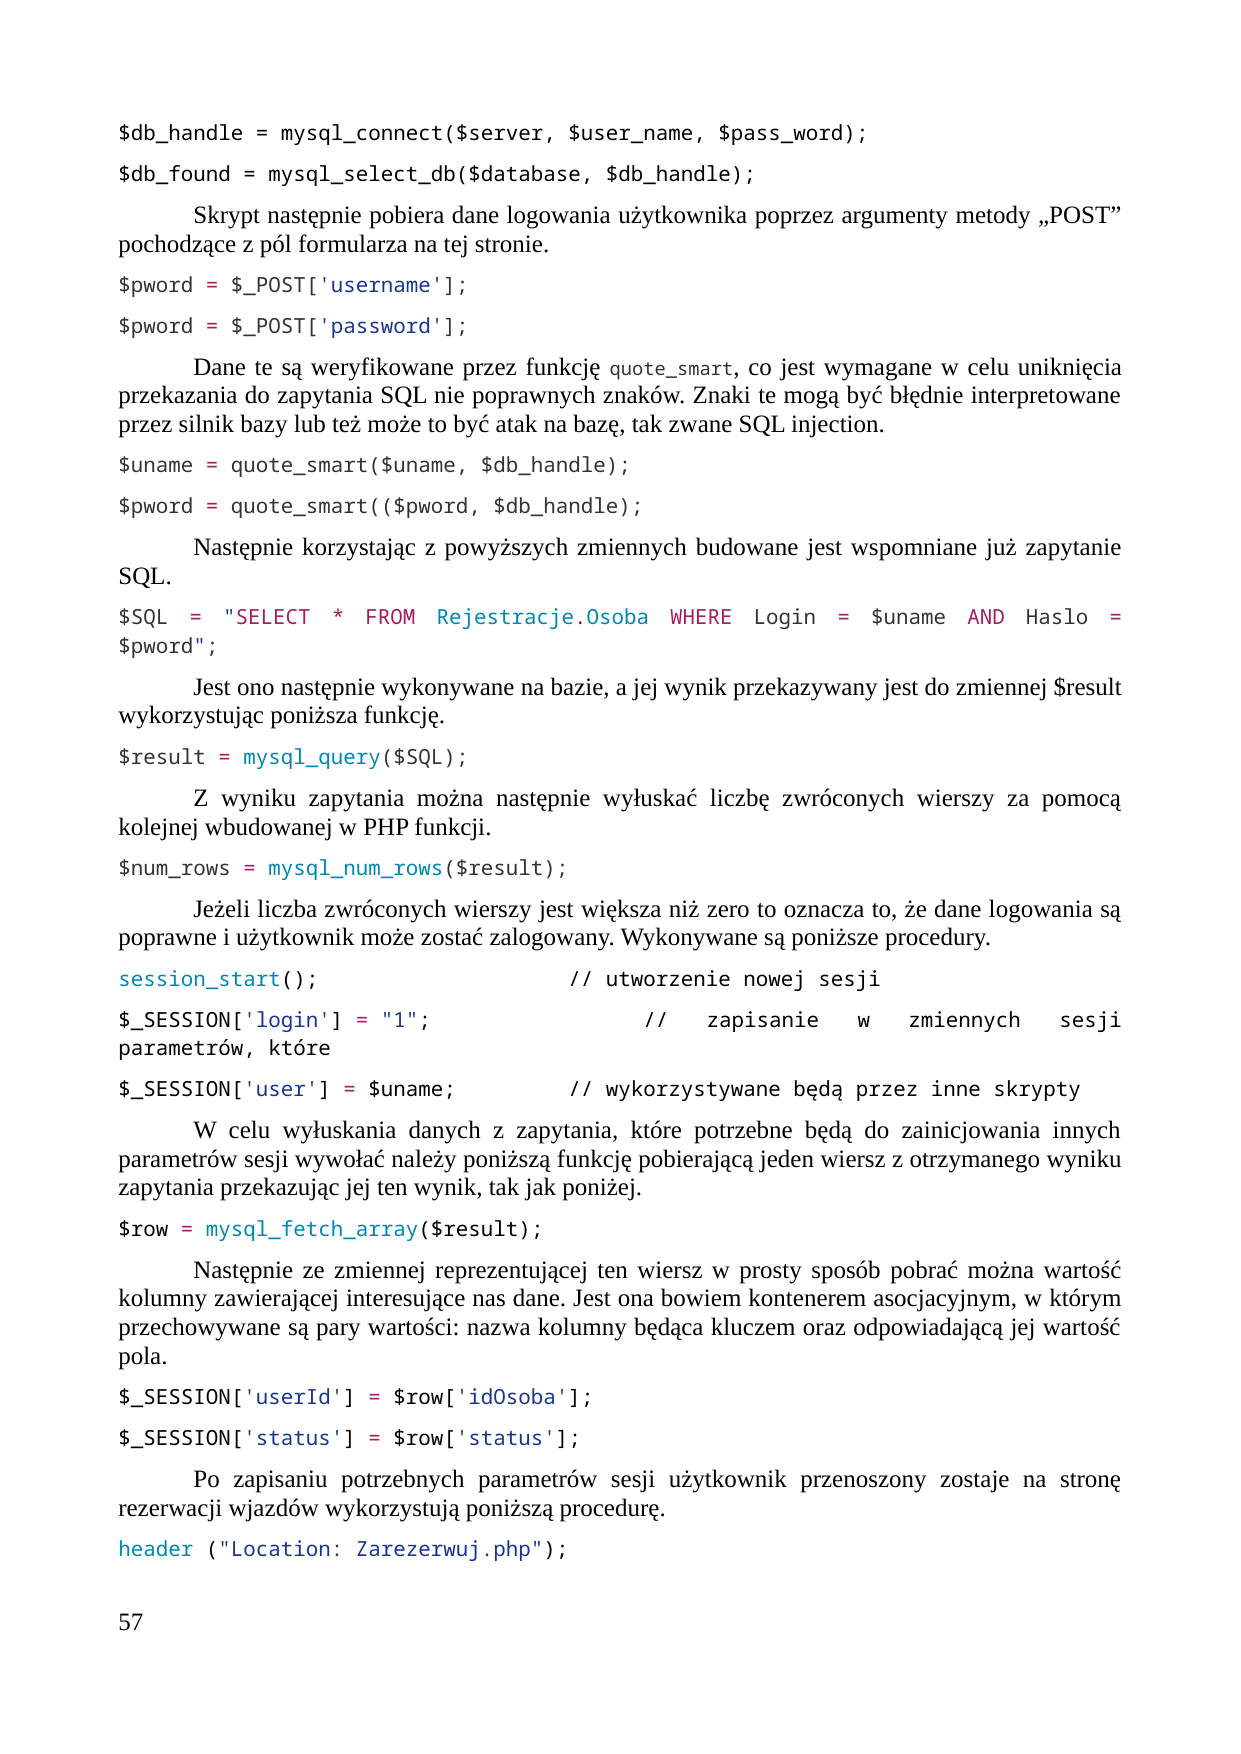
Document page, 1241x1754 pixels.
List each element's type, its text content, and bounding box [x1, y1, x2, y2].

text Z wyniku zapytania można następnie wyłuskać liczbę zwróconych wierszy za pomocą kolejnej wbudowanej w PHP funkcji. [118, 783, 1122, 840]
text $SQL = "SELECT * FROM Rejestracje.Osoba WHERE Login = $uname AND Haslo = $pword"; [118, 602, 1122, 659]
text $row = mysql_fetch_array($result); [118, 1214, 1122, 1242]
text W celu wyłuskania danych z zapytania, które potrzebne będą do zainicjowania innych parametrów sesji wywołać należy poniższą funkcję pobierającą jeden wiersz z otrzymanego wyniku zapytania przekazując jej ten wynik, tak jak poniżej. [118, 1115, 1122, 1201]
text $_SESSION['status'] = $row['status']; [118, 1423, 1122, 1452]
text $db_handle = mysql_connect($server, $user_name, $pass_word); [118, 118, 1122, 147]
text $pword = $_POST['username']; [118, 270, 1122, 298]
text Po zapisaniu potrzebnych parametrów sesji użytkownik przenoszony zostaje na stronę rezerwacji wjazdów wykorzystują poniższą procedurę. [118, 1464, 1122, 1522]
text Następnie ze zmiennej reprezentującej ten wiersz w prosty sposób pobrać można wartość kolumny zawierającej interesujące nas dane. Jest ona bowiem kontenerem asocjacyjnym, w którym przechowywane są pary wartości: nazwa kolumny będąca kluczem oraz odpowiadającą jej wartość pola. [118, 1255, 1122, 1370]
text $num_rows = mysql_num_rows($result); [118, 853, 1122, 881]
text Dane te są weryfikowane przez funkcję quote_smart, co jest wymagane w celu uniknięcia przekazania do zapytania SQL nie poprawnych znaków. Znaki te mogą być błędnie interpretowane przez silnik bazy lub też może to być atak na bazę, tak zwane SQL injection. [118, 352, 1122, 438]
text $pword = $_POST['password']; [118, 311, 1122, 339]
text $uname = quote_smart($uname, $db_handle); [118, 451, 1122, 479]
text Następnie korzystając z powyższych zmiennych budowane jest wspomniane już zapytanie SQL. [118, 532, 1122, 590]
text $db_found = mysql_select_db($database, $db_handle); [118, 159, 1122, 187]
text Jest ono następnie wykonywane na bazie, a jej wynik przekazywany jest do zmiennej $result wykorzystując poniższa funkcję. [118, 672, 1122, 729]
text $result = mysql_query($SQL); [118, 742, 1122, 770]
text Jeżeli liczba zwróconych wierszy jest większa niż zero to oznacza to, że dane logowania są poprawne i użytkownik może zostać zalogowany. Wykonywane są poniższe procedury. [118, 894, 1122, 951]
text header ("Location: Zarezerwuj.php"); [118, 1534, 1122, 1562]
text $_SESSION['login'] = "1"; // zapisanie w zmiennych sesji parametrów, które [118, 1005, 1122, 1062]
text Skrypt następnie pobiera dane logowania użytkownika poprzez argumenty metody „POST” pochodzące z pól formularza na tej stronie. [118, 200, 1122, 257]
text $_SESSION['userId'] = $row['idOsoba']; [118, 1382, 1122, 1411]
text $_SESSION['user'] = $uname; // wykorzystywane będą przez inne skrypty [118, 1074, 1122, 1102]
text session_start(); // utworzenie nowej sesji [118, 964, 1122, 992]
text $pword = quote_smart(($pword, $db_handle); [118, 492, 1122, 520]
